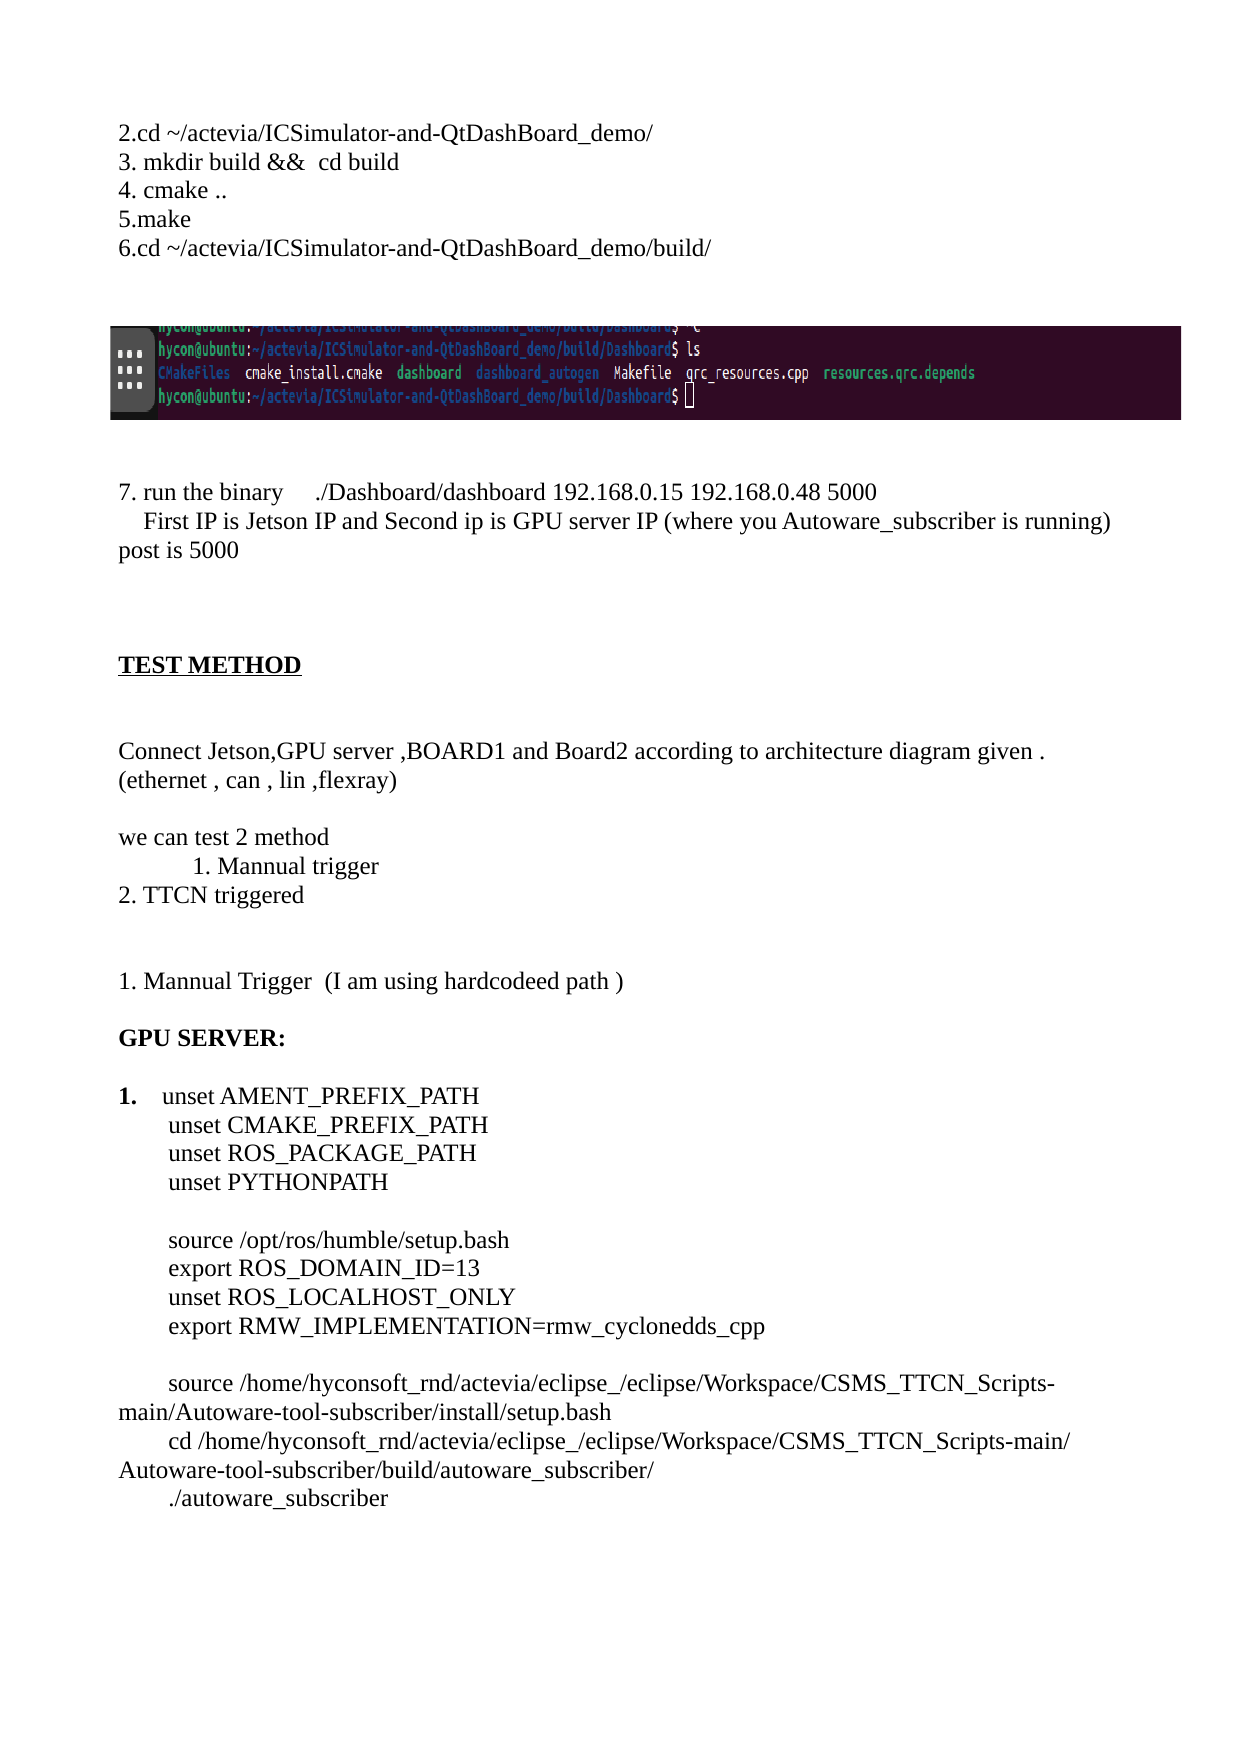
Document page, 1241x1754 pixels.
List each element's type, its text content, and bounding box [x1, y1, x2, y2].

text unset ROS_PACKAGE_PATH [118, 1138, 1122, 1167]
text 3. mkdir build && cd build [118, 147, 1122, 176]
text ./autoware_subscriber [118, 1483, 1122, 1512]
text source /opt/ros/humble/setup.bash [118, 1225, 1122, 1253]
text unset ROS_LOCALHOST_ONLY [118, 1282, 1122, 1311]
text 2. TTCN triggered 1. Mannual Trigger (I am using hardcodeed path ) GPU SERVER: 1. unset AMENT_PREFIX_PATH [118, 880, 1122, 1110]
text First IP is Jetson IP and Second ip is GPU server IP (where you Autoware_subscriber is running) post is 5000 TEST METHOD Connect Jetson,GPU server ,BOARD1 and Board2 according to architecture diagram given .(ethernet , can , lin ,flexray) we can test 2 method 1. Mannual trigger [118, 506, 1122, 880]
text unset CMAKE_PREFIX_PATH [118, 1110, 1122, 1138]
picture [110, 326, 1182, 420]
text 6.cd ~/actevia/ICSimulator-and-QtDashBoard_demo/build/ [118, 233, 1122, 262]
text unset PYTHONPATH [118, 1167, 1122, 1196]
text 4. cmake .. [118, 176, 1122, 204]
text 2.cd ~/actevia/ICSimulator-and-QtDashBoard_demo/ [118, 118, 1122, 147]
text 5.make [118, 204, 1122, 233]
text 7. run the binary ./Dashboard/dashboard 192.168.0.15 192.168.0.48 5000 [118, 477, 1122, 506]
text source /home/hyconsoft_rnd/actevia/eclipse_/eclipse/Workspace/CSMS_TTCN_Scripts-main/Autoware-tool-subscriber/install/setup.bash [118, 1368, 1122, 1426]
text cd /home/hyconsoft_rnd/actevia/eclipse_/eclipse/Workspace/CSMS_TTCN_Scripts-main/Autoware-tool-subscriber/build/autoware_subscriber/ [118, 1426, 1122, 1483]
text export RMW_IMPLEMENTATION=rmw_cyclonedds_cpp [118, 1311, 1122, 1340]
text export ROS_DOMAIN_ID=13 [118, 1253, 1122, 1282]
